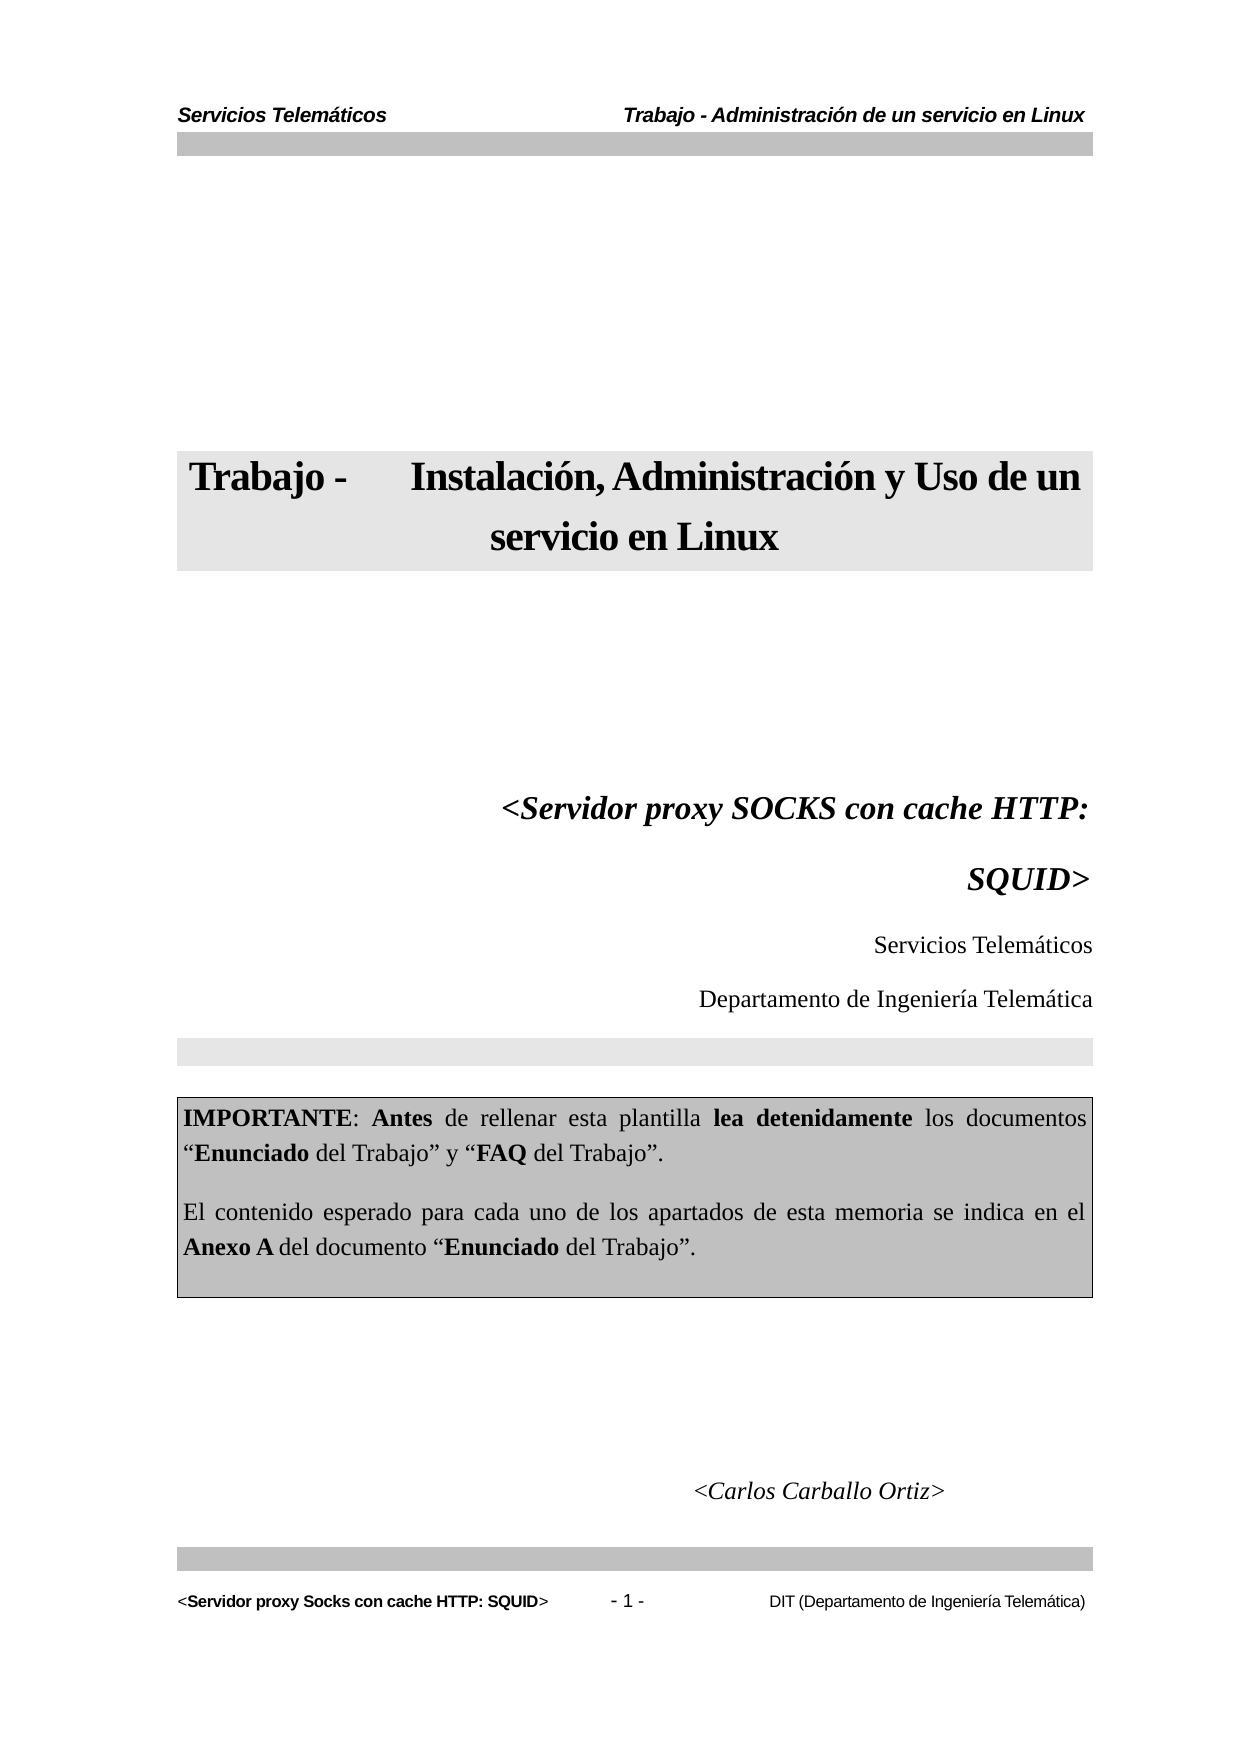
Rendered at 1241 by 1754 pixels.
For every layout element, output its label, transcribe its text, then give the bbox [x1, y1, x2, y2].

text <Carlos Carballo Ortiz> [177, 1476, 1093, 1505]
text Departamento de Ingeniería Telemática [177, 984, 1093, 1013]
table_header IMPORTANTE: Antes de rellenar esta plantilla lea detenidamente los documentos “Enunciado del Trabajo” y “FAQ del Trabajo”. El contenido esperado para cada uno de los apartados de esta memoria se indica en el Anexo A del documento “Enunciado del Trabajo”. [178, 1098, 1092, 1297]
text Servicios Telemáticos [177, 930, 1093, 959]
subtitle Trabajo - Instalación, Administración y Uso de un servicio en Linux [177, 451, 1093, 571]
text <Servidor proxy SOCKS con cache HTTP: [177, 788, 1093, 827]
text SQUID> [177, 859, 1093, 898]
